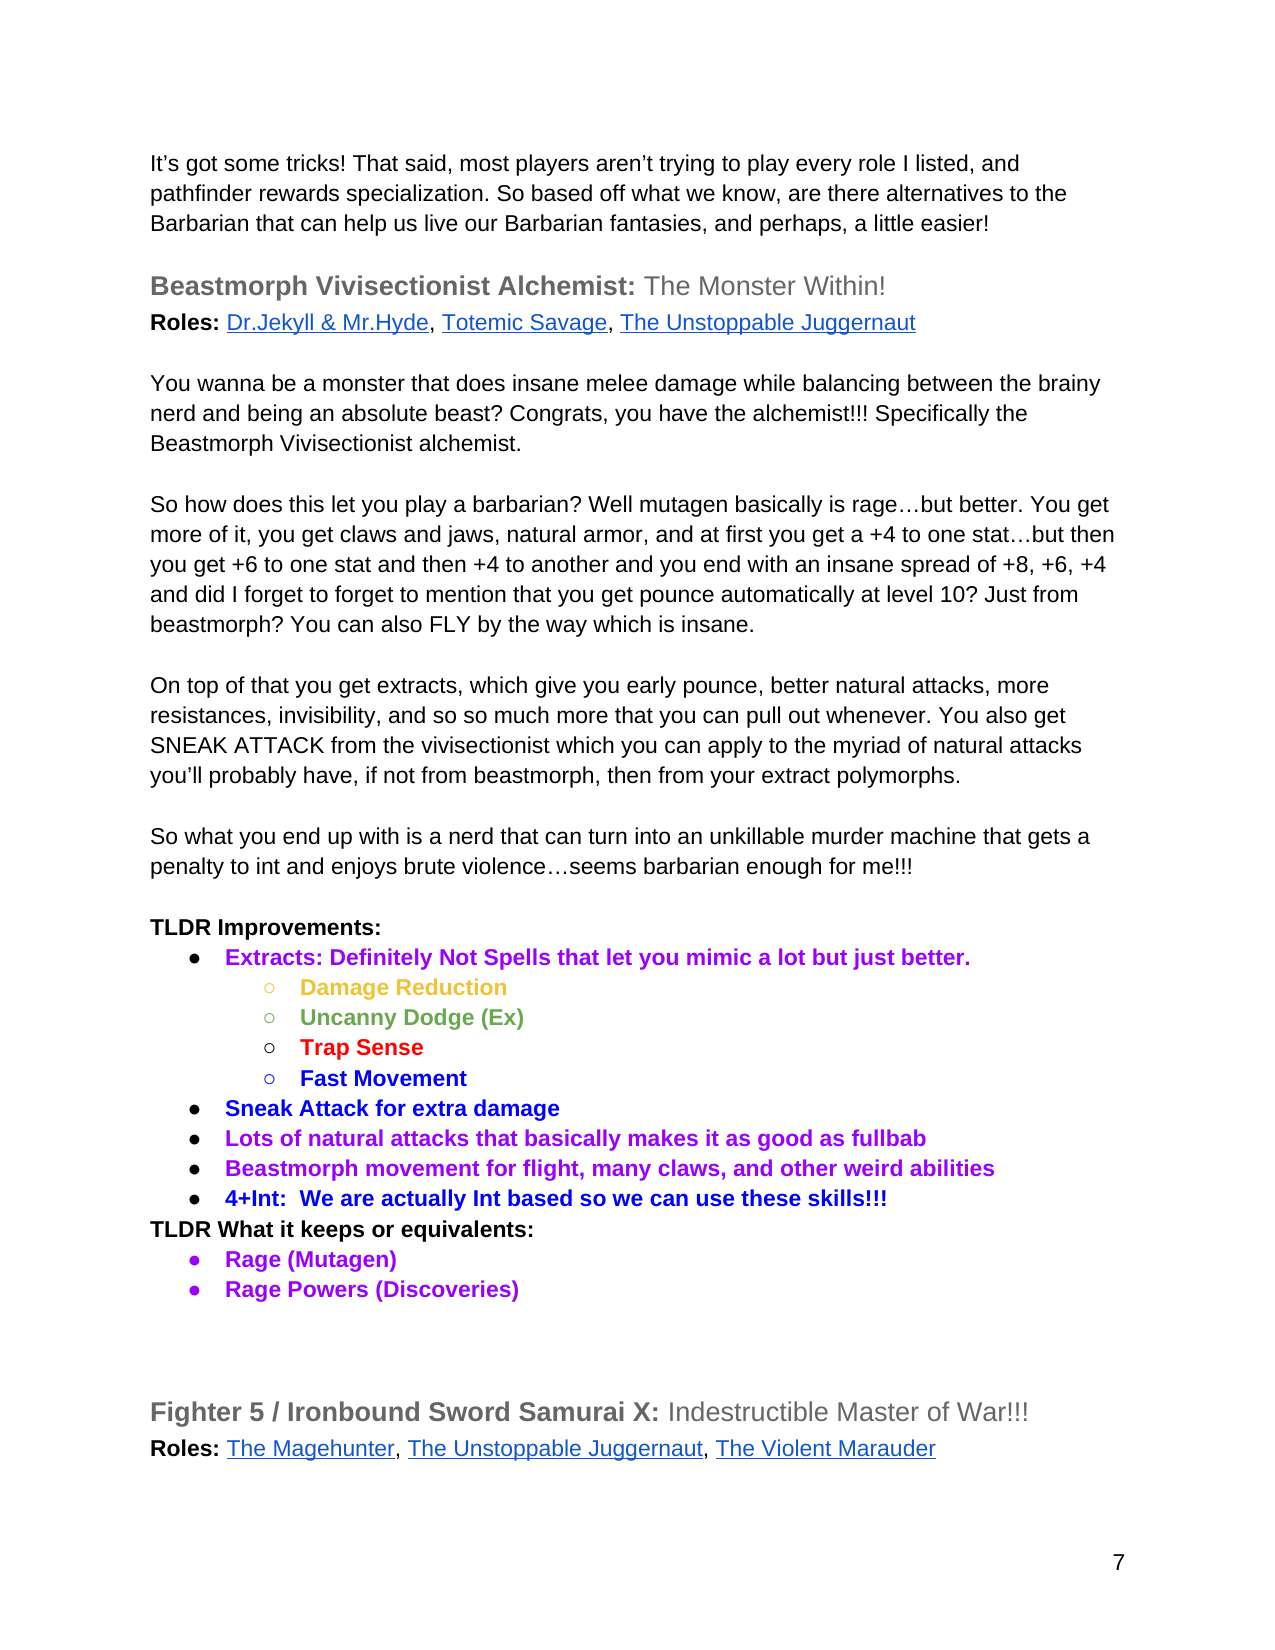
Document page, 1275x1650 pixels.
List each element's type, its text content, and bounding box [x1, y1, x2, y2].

list Rage Powers (Discoveries) [187, 1276, 1125, 1302]
subtitle Beastmorph Vivisectionist Alchemist: The Monster Within! [150, 270, 1125, 301]
list Sneak Attack for extra damage [187, 1095, 1125, 1121]
list Fast Movement [262, 1064, 1125, 1091]
list Rage (Mutagen) [187, 1246, 1125, 1272]
text You wanna be a monster that does insane melee damage while balancing between the brainy nerd and being an absolute beast? Congrats, you have the alchemist!!! Specifically the Beastmorph Vivisectionist alchemist. [150, 370, 1125, 457]
text It’s got some tricks! That said, most players aren’t trying to play every role I listed, and pathfinder rewards specialization. So based off what we know, are there alternatives to the Barbarian that can help us live our Barbarian fantasies, and perhaps, a little easier! [150, 150, 1125, 237]
list Uncanny Dodge (Ex) [262, 1004, 1125, 1031]
text TLDR What it keeps or equivalents: [150, 1216, 1125, 1242]
list Beastmorph movement for flight, many claws, and other weird abilities [187, 1155, 1125, 1182]
list Trap Sense [262, 1034, 1125, 1061]
text Roles: The Magehunter, The Unstoppable Juggernaut, The Violent Marauder [150, 1435, 1125, 1462]
list Lots of natural attacks that basically makes it as good as fullbab [187, 1125, 1125, 1151]
text So how does this let you play a barbarian? Well mutagen basically is rage…but better. You get more of it, you get claws and jaws, natural armor, and at first you get a +4 to one stat…but then you get +6 to one stat and then +4 to another and you end with an insane spread of +8, +6, +4 and did I forget to forget to mention that you get pounce automatically at level 10? Just from beastmorph? You can also FLY by the way which is insane. [150, 491, 1125, 638]
text So what you end up with is a nerd that can turn into an unkillable murder machine that gets a penalty to int and enjoys brute violence…seems barbarian enough for me!!! [150, 823, 1125, 879]
list Extracts: Definitely Not Spells that let you mimic a lot but just better. [187, 944, 1125, 970]
text Roles: Dr.Jekyll & Mr.Hyde, Totemic Savage, The Unstoppable Juggernaut [150, 309, 1125, 336]
list 4+Int: We are actually Int based so we can use these skills!!! [187, 1185, 1125, 1212]
text On top of that you get extracts, which give you early pounce, better natural attacks, more resistances, invisibility, and so so much more that you can pull out whenever. You also get SNEAK ATTACK from the vivisectionist which you can apply to the myriad of natural attacks you’ll probably have, if not from beastmorph, then from your extract polymorphs. [150, 672, 1125, 789]
text TLDR Improvements: [150, 913, 1125, 940]
list Damage Reduction [262, 974, 1125, 1000]
subtitle Fighter 5 / Ironbound Sword Samurai X: Indestructible Master of War!!! [150, 1396, 1125, 1427]
